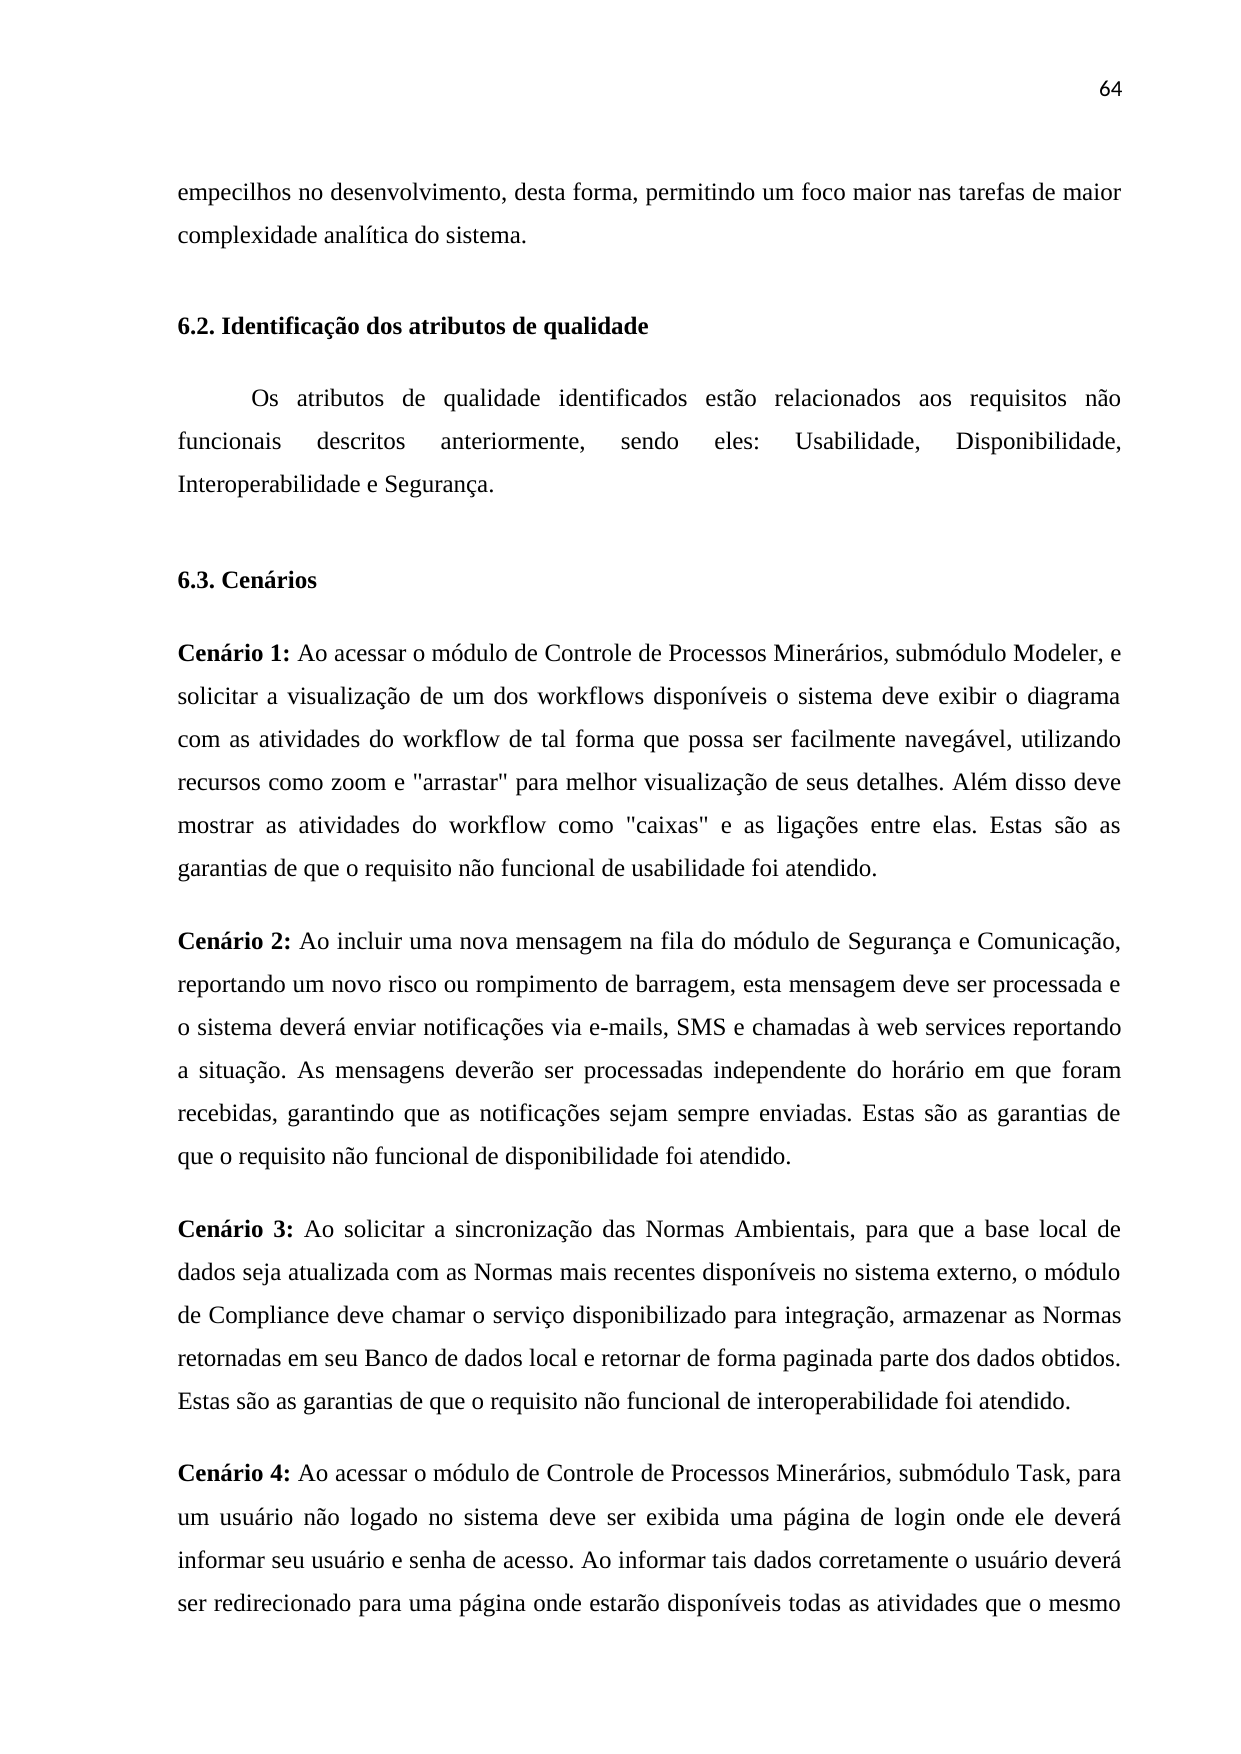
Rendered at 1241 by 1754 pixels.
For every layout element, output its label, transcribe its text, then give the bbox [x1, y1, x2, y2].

text Cenário 3: Ao solicitar a sincronização das Normas Ambientais, para que a base local de dados seja atualizada com as Normas mais recentes disponíveis no sistema externo, o módulo de Compliance deve chamar o serviço disponibilizado para integração, armazenar as Normas retornadas em seu Banco de dados local e retornar de forma paginada parte dos dados obtidos. Estas são as garantias de que o requisito não funcional de interoperabilidade foi atendido. [177, 1214, 1122, 1415]
subtitle 6.3. Cenários [177, 566, 1122, 594]
subtitle 6.2. Identificação dos atributos de qualidade [177, 311, 1122, 339]
text Cenário 4: Ao acessar o módulo de Controle de Processos Minerários, submódulo Task, para um usuário não logado no sistema deve ser exibida uma página de login onde ele deverá informar seu usuário e senha de acesso. Ao informar tais dados corretamente o usuário deverá ser redirecionado para uma página onde estarão disponíveis todas as atividades que o mesmo [177, 1458, 1122, 1617]
text Cenário 1: Ao acessar o módulo de Controle de Processos Minerários, submódulo Modeler, e solicitar a visualização de um dos workflows disponíveis o sistema deve exibir o diagrama com as atividades do workflow de tal forma que possa ser facilmente navegável, utilizando recursos como zoom e "arrastar" para melhor visualização de seus detalhes. Além disso deve mostrar as atividades do workflow como "caixas" e as ligações entre elas. Estas são as garantias de que o requisito não funcional de usabilidade foi atendido. [177, 638, 1122, 882]
text Os atributos de qualidade identificados estão relacionados aos requisitos não funcionais descritos anteriormente, sendo eles: Usabilidade, Disponibilidade, Interoperabilidade e Segurança. [177, 383, 1122, 498]
text Cenário 2: Ao incluir uma nova mensagem na fila do módulo de Segurança e Comunicação, reportando um novo risco ou rompimento de barragem, esta mensagem deve ser processada e o sistema deverá enviar notificações via e-mails, SMS e chamadas à web services reportando a situação. As mensagens deverão ser processadas independente do horário em que foram recebidas, garantindo que as notificações sejam sempre enviadas. Estas são as garantias de que o requisito não funcional de disponibilidade foi atendido. [177, 926, 1122, 1170]
text empecilhos no desenvolvimento, desta forma, permitindo um foco maior nas tarefas de maior complexidade analítica do sistema. [177, 177, 1122, 249]
